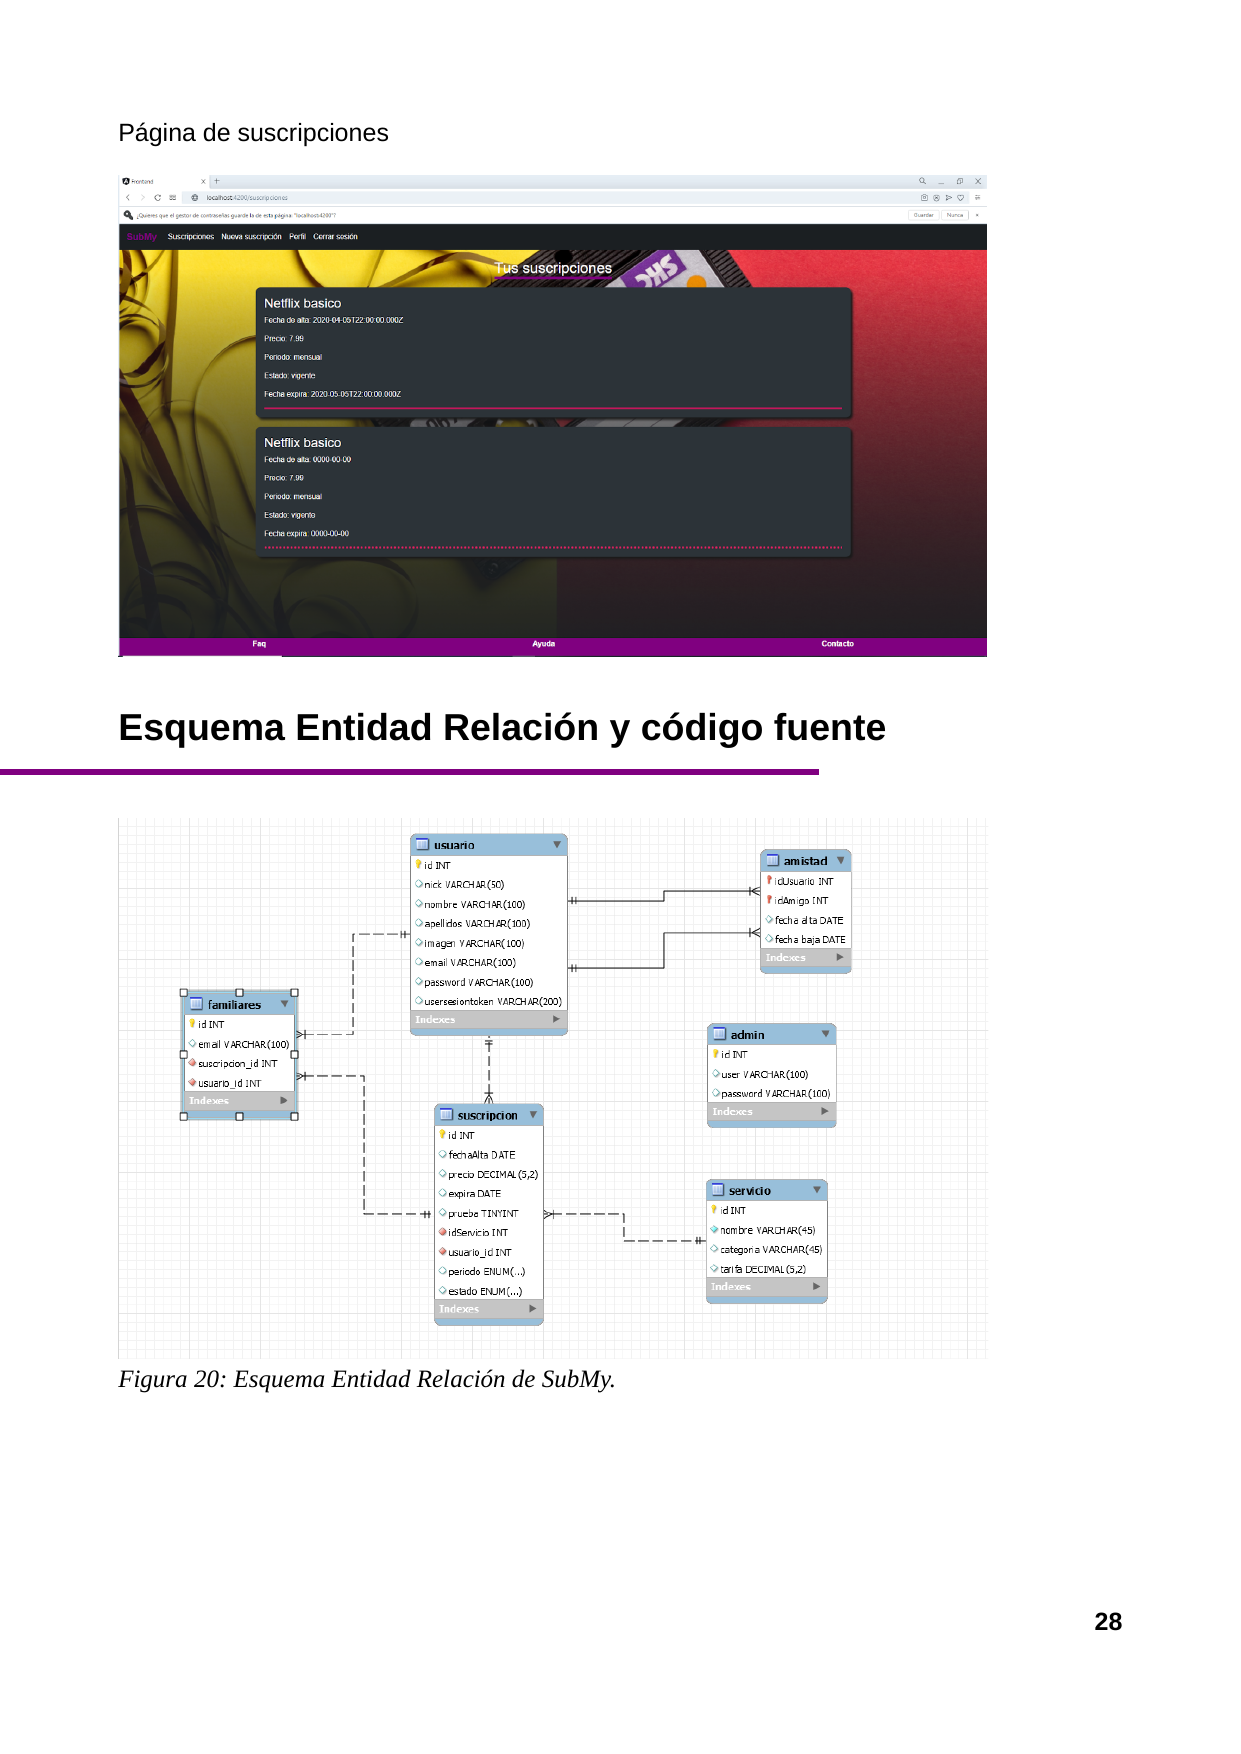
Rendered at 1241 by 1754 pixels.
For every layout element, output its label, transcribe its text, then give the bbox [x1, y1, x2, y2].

picture [118, 175, 987, 657]
text Esquema Entidad Relación y código fuente [118, 705, 1122, 748]
picture [118, 818, 989, 1359]
text Figura 20: Esquema Entidad Relación de SubMy. [118, 1359, 988, 1393]
text Página de suscripciones [118, 118, 1122, 147]
